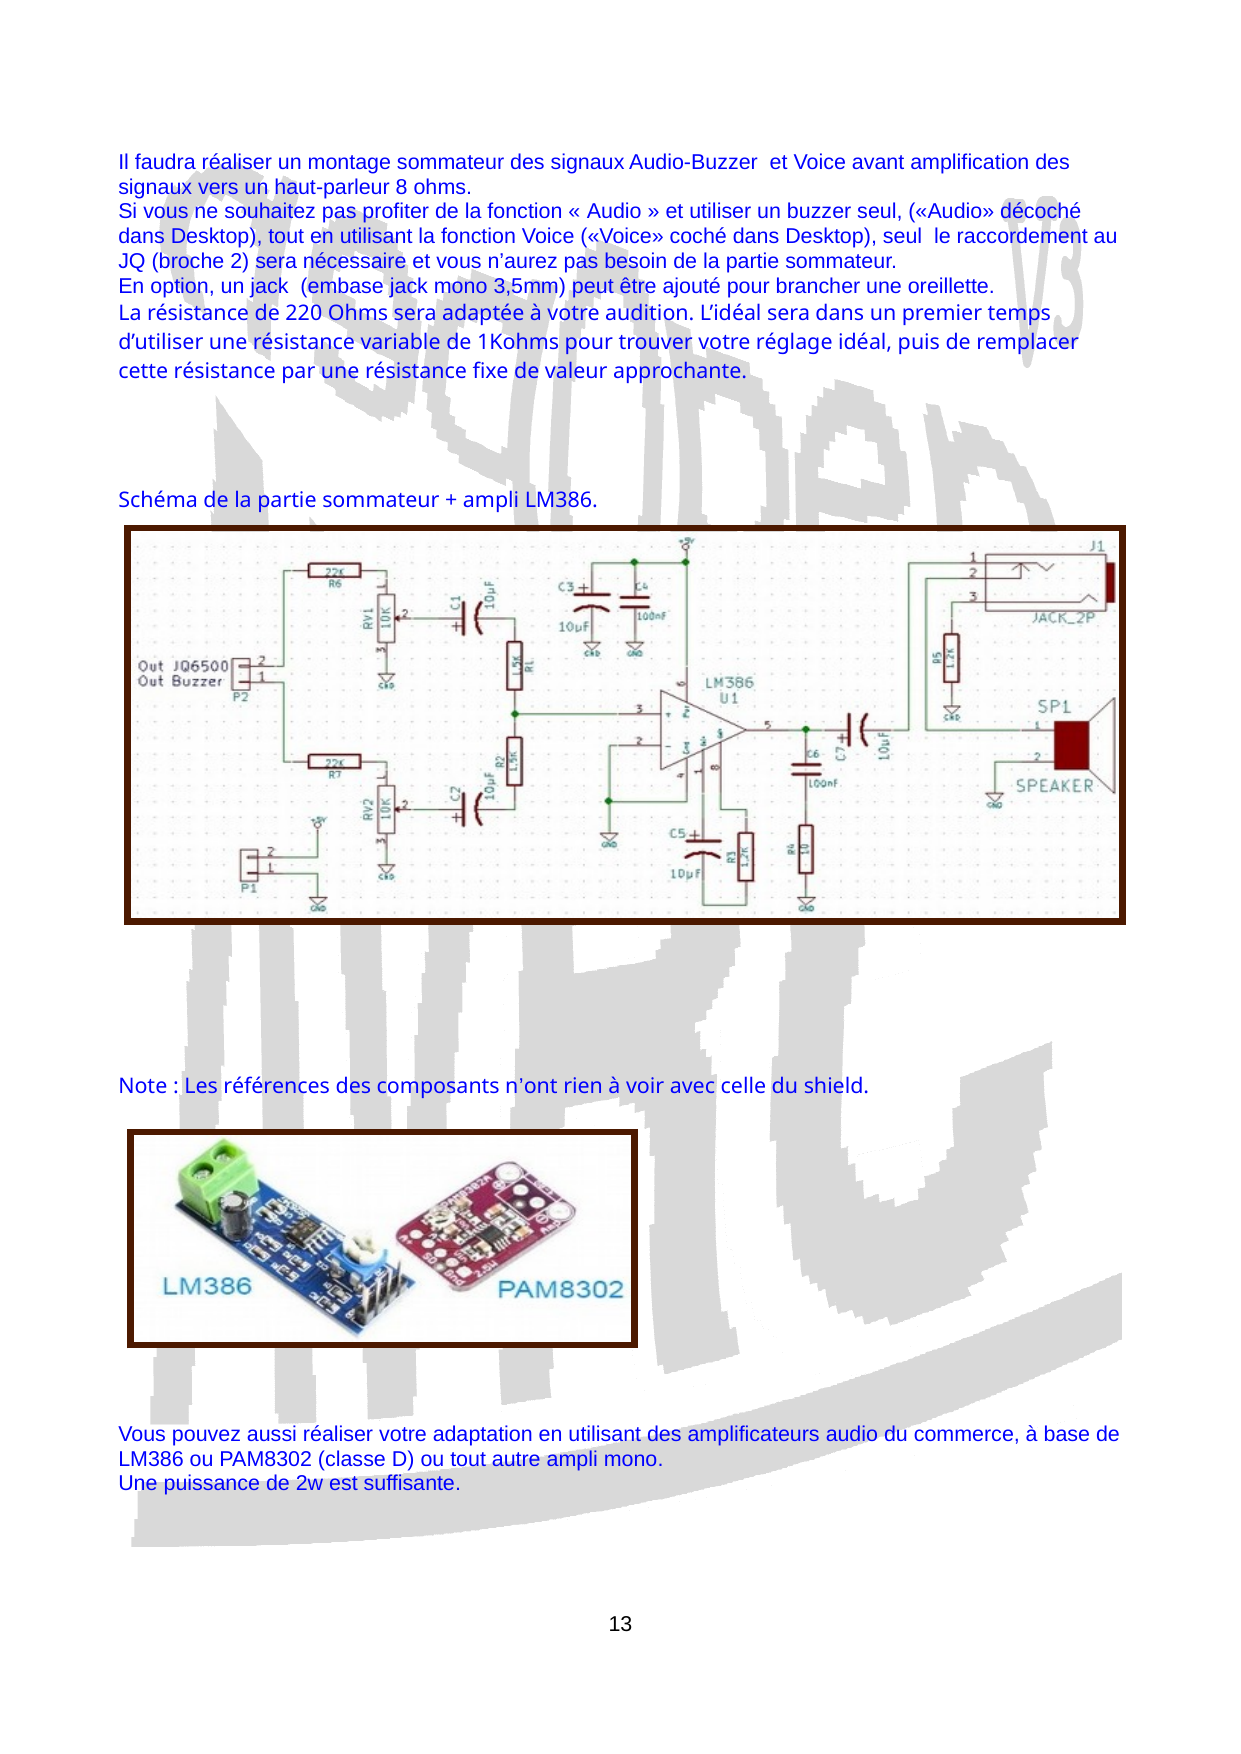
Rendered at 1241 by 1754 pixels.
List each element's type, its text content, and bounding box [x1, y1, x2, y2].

text Vous pouvez aussi réaliser votre adaptation en utilisant des amplificateurs audio du commerce, à base de LM386 ou PAM8302 (classe D) ou tout autre ampli mono. [118, 1421, 1122, 1471]
text Note : Les références des composants n’ont rien à voir avec celle du shield. [118, 1071, 1122, 1100]
picture [132, 532, 1118, 918]
picture [134, 1135, 631, 1342]
text En option, un jack (embase jack mono 3,5mm) peut être ajouté pour brancher une oreillette. [118, 273, 1122, 297]
text Si vous ne souhaitez pas profiter de la fonction « Audio » et utiliser un buzzer seul, («Audio» décoché dans Desktop), tout en utilisant la fonction Voice («Voice» coché dans Desktop), seul le raccordement au JQ (broche 2) sera nécessaire et vous n’aurez pas besoin de la partie sommateur. [118, 199, 1122, 273]
text Une puissance de 2w est suffisante. [118, 1471, 1122, 1495]
text La résistance de 220 Ohms sera adaptée à votre audition. L’idéal sera dans un premier temps d’utiliser une résistance variable de 1Kohms pour trouver votre réglage idéal, puis de remplacer cette résistance par une résistance fixe de valeur approchante. [118, 297, 1122, 385]
text Schéma de la partie sommateur + ampli LM386. [118, 484, 1122, 513]
text Il faudra réaliser un montage sommateur des signaux Audio-Buzzer et Voice avant amplification des signaux vers un haut-parleur 8 ohms. [118, 149, 1122, 199]
